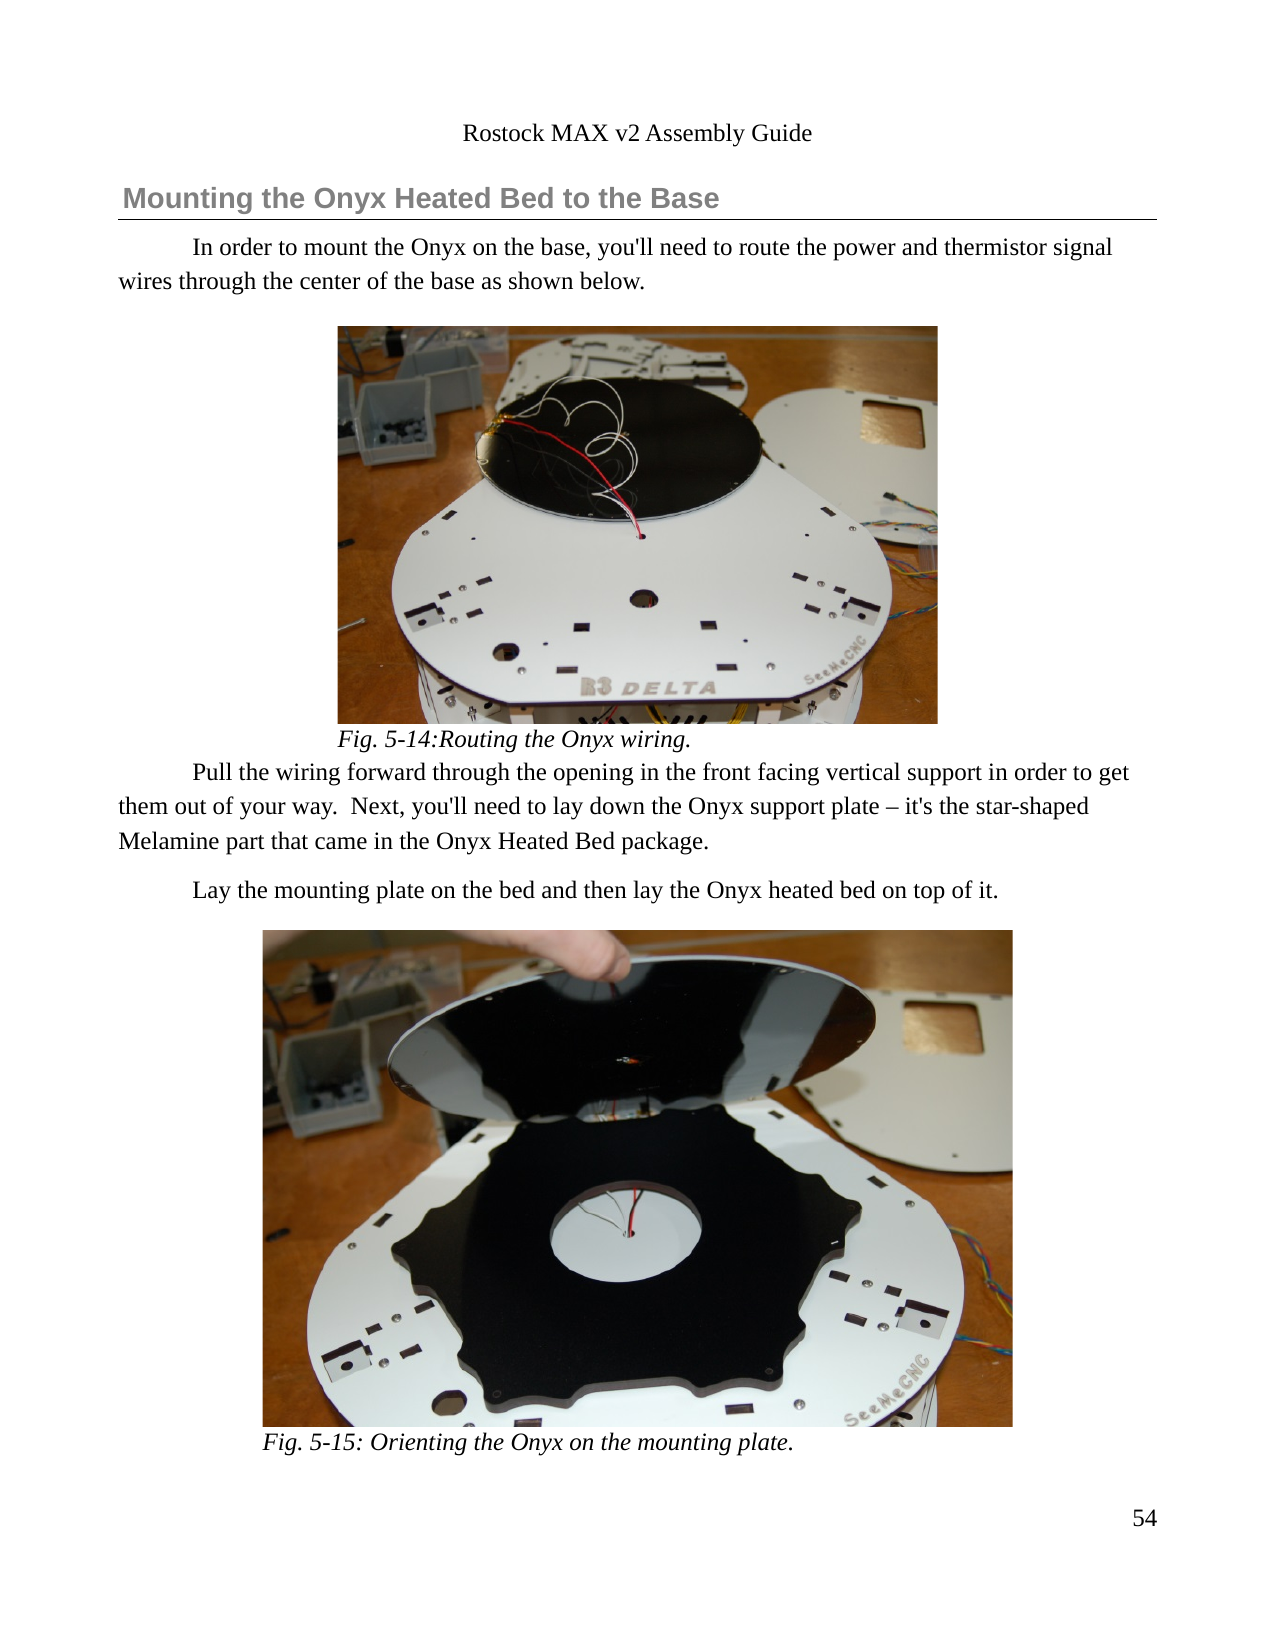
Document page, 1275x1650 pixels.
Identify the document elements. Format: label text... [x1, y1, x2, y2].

text Fig. 5-15: Orienting the Onyx on the mounting plate. [262, 1427, 1012, 1456]
text Pull the wiring forward through the opening in the front facing vertical support in order to get them out of your way. Next, you'll need to lay down the Onyx support plate – it's the star-shaped Melamine part that came in the Onyx Heated Bed package. [118, 757, 1157, 854]
picture [337, 326, 938, 724]
picture [262, 930, 1013, 1427]
text Lay the mounting plate on the bed and then lay the Onyx heated bed on top of it. [118, 875, 1157, 904]
text In order to mount the Onyx on the base, you'll need to route the power and thermistor signal wires through the center of the base as shown below. [118, 232, 1157, 295]
subtitle Mounting the Onyx Heated Bed to the Base [118, 177, 1157, 219]
text Fig. 5-14:Routing the Onyx wiring. [337, 724, 937, 753]
